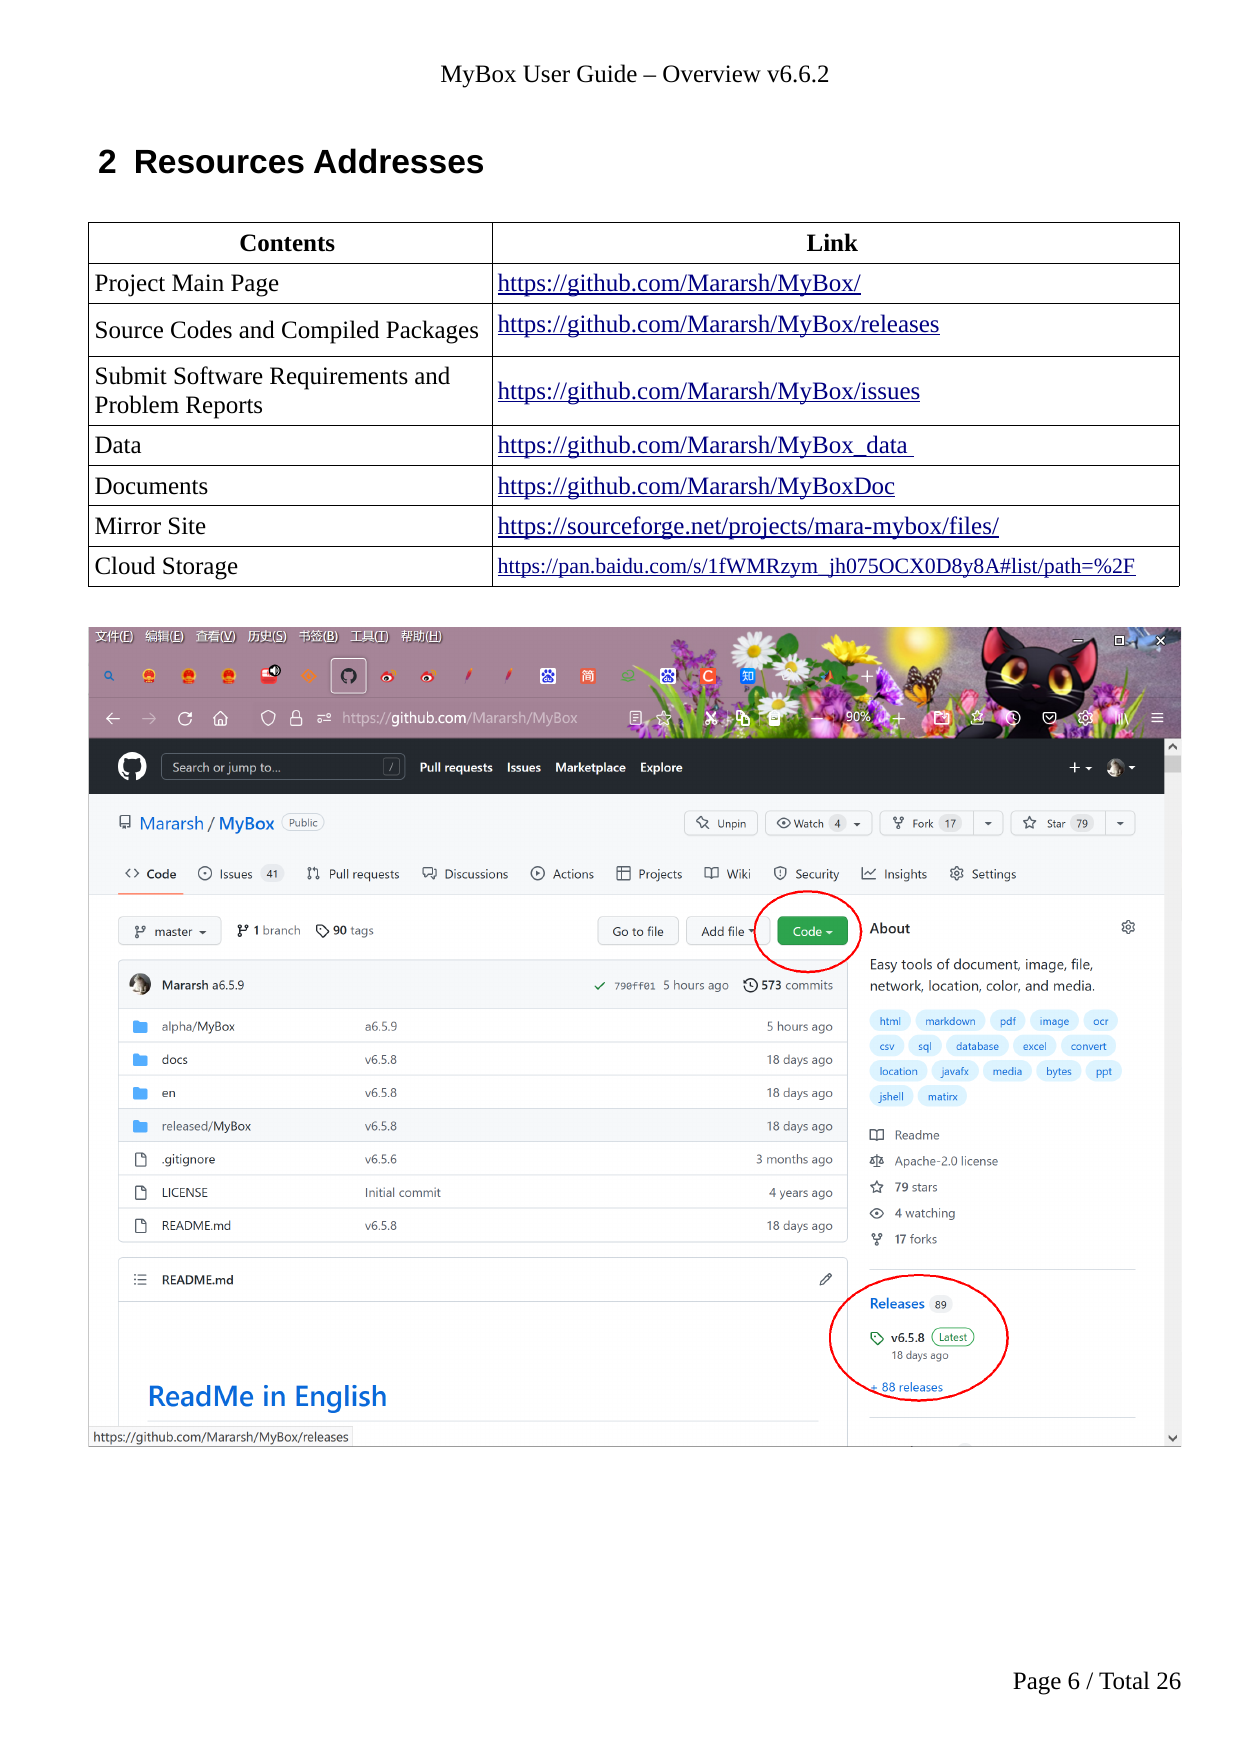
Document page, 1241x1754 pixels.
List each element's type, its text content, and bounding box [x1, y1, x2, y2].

table_cell Project Main Page [89, 264, 492, 303]
table_cell https://sourceforge.net/projects/mara-mybox/files/ [493, 506, 1179, 546]
table_cell Source Codes and Compiled Packages [89, 304, 492, 356]
picture [88, 627, 1182, 1447]
table_header Link [493, 223, 1179, 262]
table_cell https://github.com/Mararsh/MyBox/releases [493, 304, 1179, 356]
table_cell Documents [89, 466, 492, 505]
table_cell https://github.com/Mararsh/MyBoxDoc [493, 466, 1179, 505]
table_cell https://pan.baidu.com/s/1fWMRzym_jh075OCX0D8y8A#list/path=%2F [493, 547, 1179, 586]
table_cell Data [89, 426, 492, 465]
table_cell Submit Software Requirements and Problem Reports [89, 357, 492, 425]
table_cell https://github.com/Mararsh/MyBox_data [493, 426, 1179, 465]
table_cell Mirror Site [89, 506, 492, 546]
subtitle Resources Addresses [88, 142, 1181, 181]
table_cell https://github.com/Mararsh/MyBox/issues [493, 357, 1179, 425]
table_header Contents [89, 223, 492, 262]
table_cell https://github.com/Mararsh/MyBox/ [493, 264, 1179, 303]
table_cell Cloud Storage [89, 547, 492, 586]
